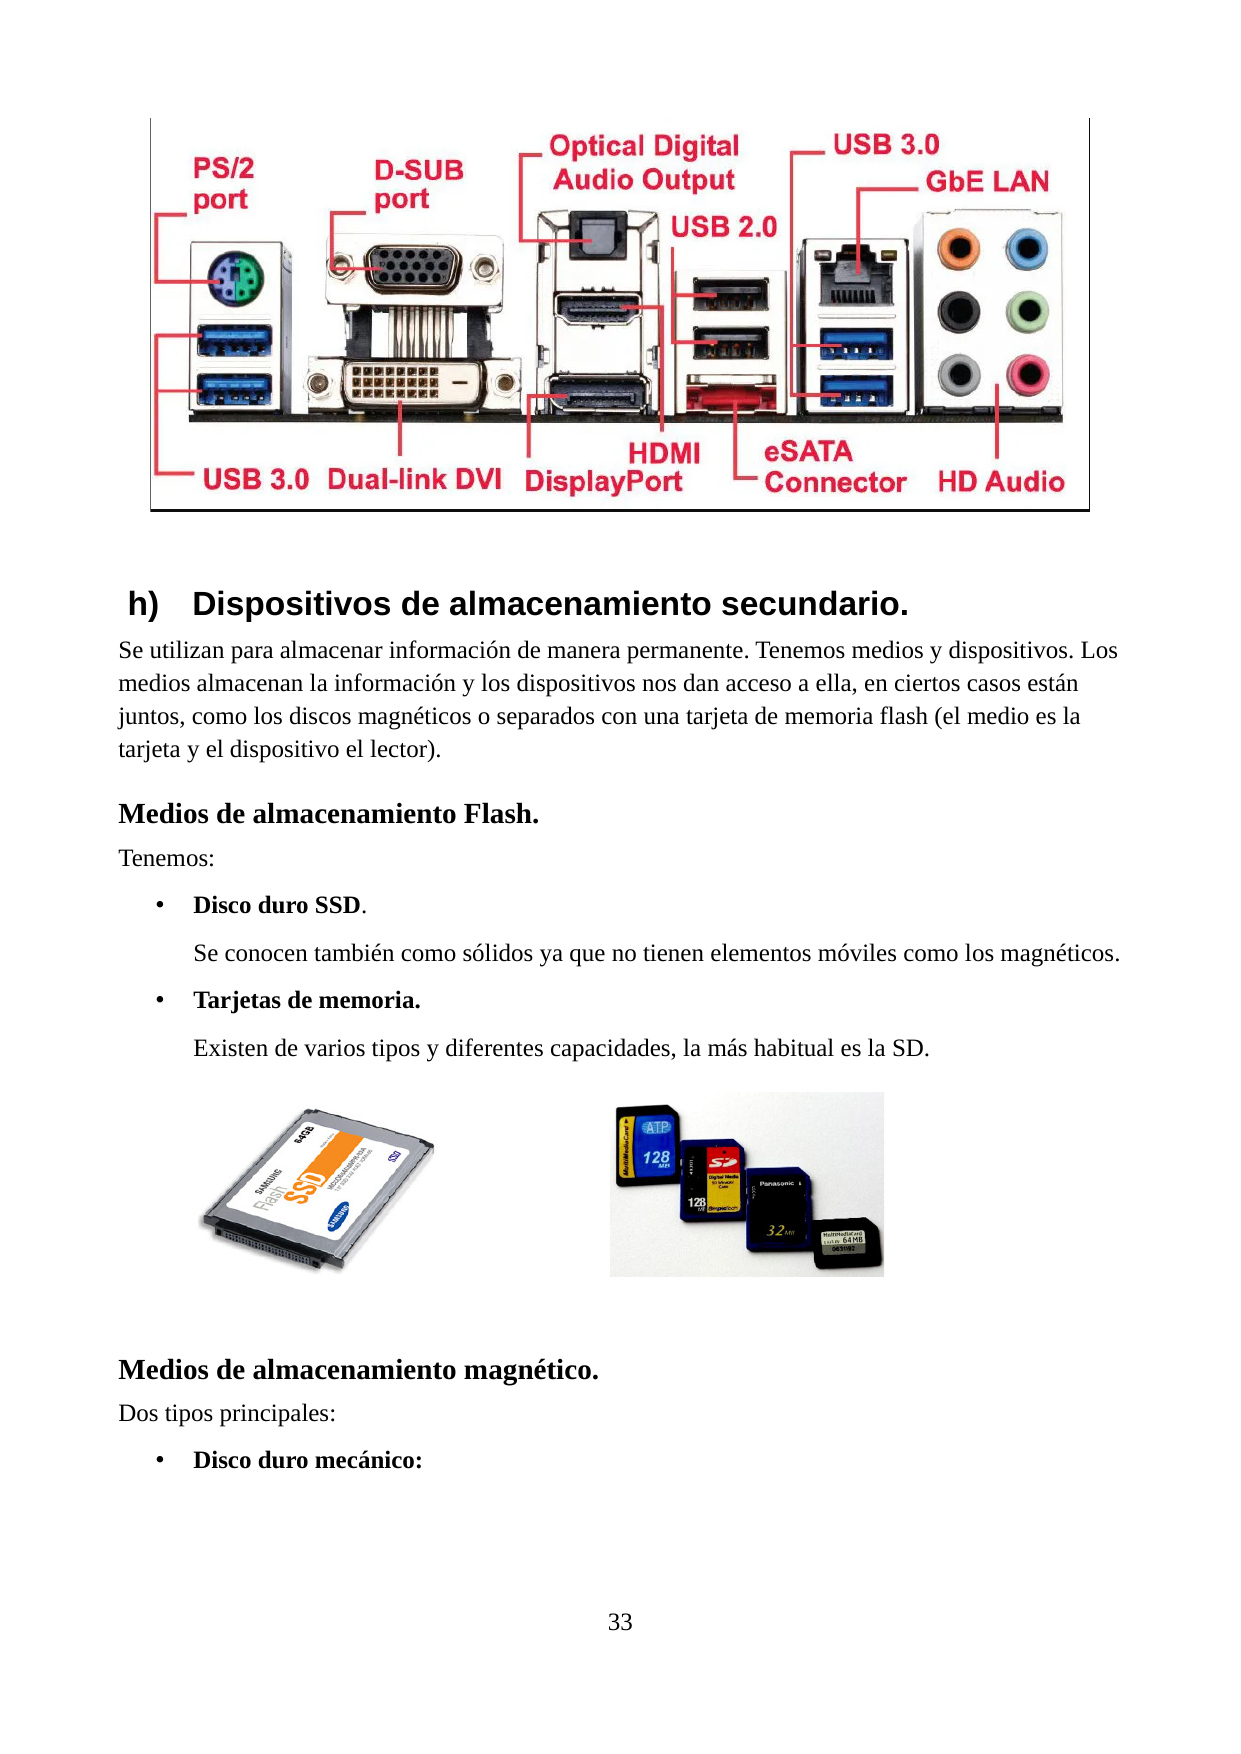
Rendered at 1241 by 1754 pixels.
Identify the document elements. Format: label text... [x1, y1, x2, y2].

picture [150, 118, 1090, 512]
text Dos tipos principales: [118, 1398, 1122, 1427]
list Tarjetas de memoria. [156, 985, 1122, 1014]
text Tenemos: [118, 843, 1122, 871]
list Disco duro mecánico: [156, 1446, 1122, 1474]
subtitle Medios de almacenamiento magnético. [118, 1352, 1122, 1386]
picture [178, 1087, 457, 1290]
picture [610, 1092, 885, 1277]
list Disco duro SSD. [156, 890, 1122, 919]
subtitle Dispositivos de almacenamiento secundario. [118, 584, 1122, 623]
list Se conocen también como sólidos ya que no tienen elementos móviles como los magnéticos. [156, 938, 1122, 967]
subtitle Medios de almacenamiento Flash. [118, 797, 1122, 830]
text Se utilizan para almacenar información de manera permanente. Tenemos medios y dispositivos. Los medios almacenan la información y los dispositivos nos dan acceso a ella, en ciertos casos están juntos, como los discos magnéticos o separados con una tarjeta de memoria flash (el medio es la tarjeta y el dispositivo el lector). [118, 635, 1122, 763]
list Existen de varios tipos y diferentes capacidades, la más habitual es la SD. [156, 1033, 1122, 1062]
